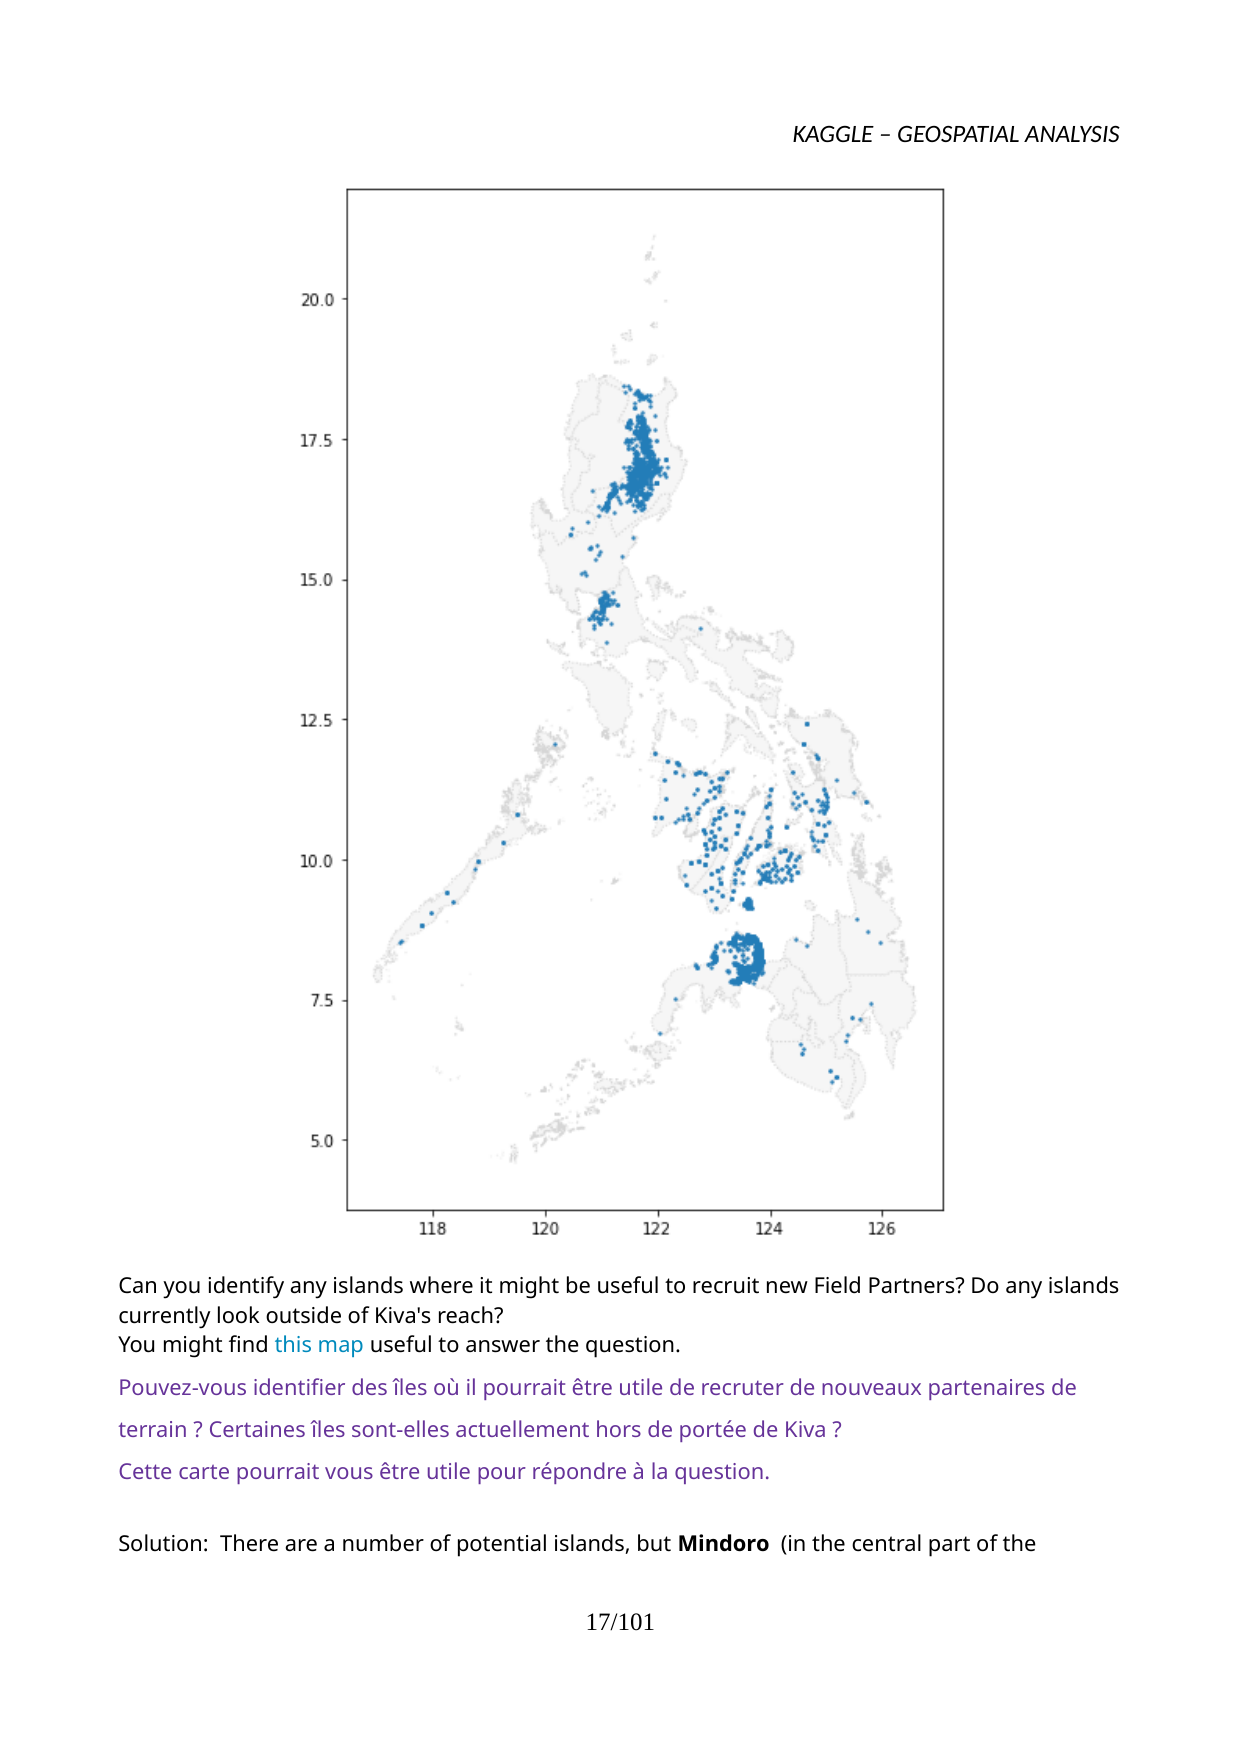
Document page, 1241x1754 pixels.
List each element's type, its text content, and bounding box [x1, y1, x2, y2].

text Cette carte pourrait vous être utile pour répondre à la question. [118, 1456, 1122, 1486]
picture [270, 178, 970, 1249]
text Solution: There are a number of potential islands, but Mindoro (in the central part of the [118, 1528, 1122, 1558]
text Pouvez-vous identifier des îles où il pourrait être utile de recruter de nouveaux partenaires de terrain ? Certaines îles sont-elles actuellement hors de portée de Kiva ? [118, 1372, 1122, 1444]
text You might find this map useful to answer the question. [118, 1329, 1122, 1359]
text Can you identify any islands where it might be useful to recruit new Field Partners? Do any islands currently look outside of Kiva's reach? [118, 1270, 1122, 1329]
